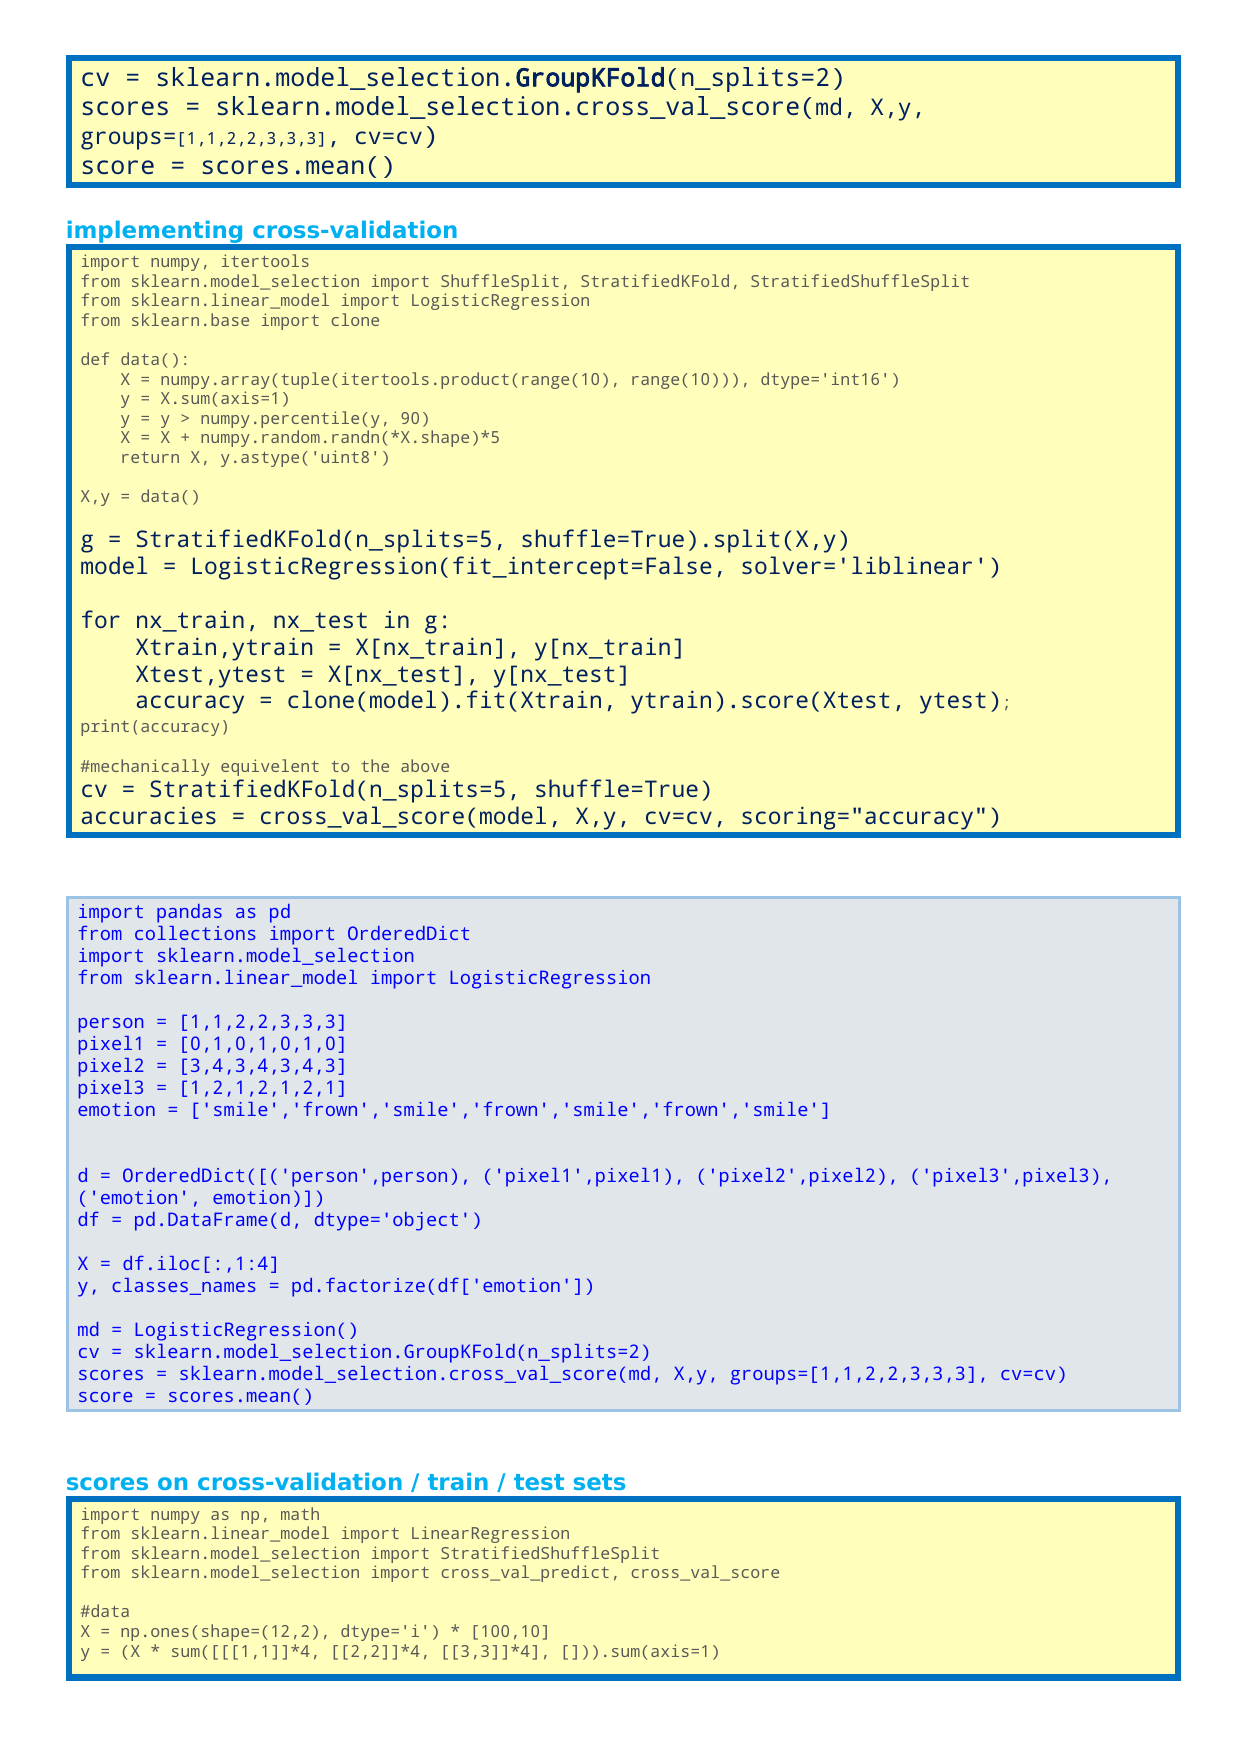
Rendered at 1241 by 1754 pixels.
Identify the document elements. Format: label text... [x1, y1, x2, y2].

text Xtest,ytest = X[nx_test], y[nx_test] [72, 652, 1175, 679]
text X = X + numpy.random.randn(*X.shape)*5 [72, 420, 1175, 440]
text #mechanically equivelent to the above [72, 748, 1175, 768]
text def data(): [72, 342, 1175, 361]
text Xtrain,ytrain = X[nx_train], y[nx_train] [72, 626, 1175, 652]
text accuracies = cross_val_score(model, X,y, cv=cv, scoring="accuracy") [72, 795, 1175, 832]
text import numpy as np, math [72, 1502, 1175, 1516]
text from sklearn.linear_model import LogisticRegression [69, 962, 1178, 984]
text score = scores.mean() [69, 1379, 1178, 1409]
text from collections import OrderedDict [69, 918, 1178, 940]
text from sklearn.linear_model import LinearRegression [72, 1516, 1175, 1535]
text import numpy, itertools [72, 250, 1175, 263]
text y = X.sum(axis=1) [72, 381, 1175, 401]
text scores = sklearn.model_selection.cross_val_score(md, X,y, groups=[1,1,2,2,3,3,3], cv=cv) [72, 84, 1175, 142]
title scores on cross-validation / train / test sets [66, 1469, 1181, 1496]
text md = LogisticRegression() [69, 1313, 1178, 1336]
text X,y = data() [72, 479, 1175, 498]
title implementing cross-validation [66, 217, 1181, 244]
text d = OrderedDict([('person',person), ('pixel1',pixel1), ('pixel2',pixel2), ('pixel3',pixel3), ('emotion', emotion)]) [69, 1160, 1178, 1204]
text person = [1,1,2,2,3,3,3] [69, 1006, 1178, 1028]
text y = (X * sum([[[1,1]]*4, [[2,2]]*4, [[3,3]]*4], [])).sum(axis=1) [72, 1633, 1175, 1653]
text cv = StratifiedKFold(n_splits=5, shuffle=True) [72, 768, 1175, 795]
text g = StratifiedKFold(n_splits=5, shuffle=True).split(X,y) [72, 518, 1175, 545]
text cv = sklearn.model_selection.GroupKFold(n_splits=2) [72, 61, 1175, 84]
text import sklearn.model_selection [69, 940, 1178, 962]
text y, classes_names = pd.factorize(df['emotion']) [69, 1269, 1178, 1292]
text for nx_train, nx_test in g: [72, 599, 1175, 626]
text return X, y.astype('uint8') [72, 440, 1175, 459]
text score = scores.mean() [72, 142, 1175, 182]
text import pandas as pd [69, 899, 1178, 918]
text pixel1 = [0,1,0,1,0,1,0] [69, 1028, 1178, 1050]
text cv = sklearn.model_selection.GroupKFold(n_splits=2) [69, 1336, 1178, 1357]
text df = pd.DataFrame(d, dtype='object') [69, 1204, 1178, 1226]
text model = LogisticRegression(fit_intercept=False, solver='liblinear') [72, 545, 1175, 572]
text pixel3 = [1,2,1,2,1,2,1] [69, 1072, 1178, 1094]
text emotion = ['smile','frown','smile','frown','smile','frown','smile'] [69, 1094, 1178, 1116]
text from sklearn.base import clone [72, 303, 1175, 322]
text X = numpy.array(tuple(itertools.product(range(10), range(10))), dtype='int16') [72, 361, 1175, 381]
text accuracy = clone(model).fit(Xtrain, ytrain).score(Xtest, ytest); print(accuracy) [72, 679, 1175, 729]
text y = y > numpy.percentile(y, 90) [72, 401, 1175, 420]
text X = np.ones(shape=(12,2), dtype='i') * [100,10] [72, 1613, 1175, 1633]
text from sklearn.model_selection import ShuffleSplit, StratifiedKFold, StratifiedShuffleSplit [72, 263, 1175, 283]
text scores = sklearn.model_selection.cross_val_score(md, X,y, groups=[1,1,2,2,3,3,3], cv=cv) [69, 1357, 1178, 1379]
text pixel2 = [3,4,3,4,3,4,3] [69, 1050, 1178, 1072]
text X = df.iloc[:,1:4] [69, 1248, 1178, 1269]
text #data [72, 1594, 1175, 1613]
text from sklearn.model_selection import StratifiedShuffleSplit [72, 1535, 1175, 1555]
text from sklearn.model_selection import cross_val_predict, cross_val_score [72, 1555, 1175, 1574]
text from sklearn.linear_model import LogisticRegression [72, 283, 1175, 303]
